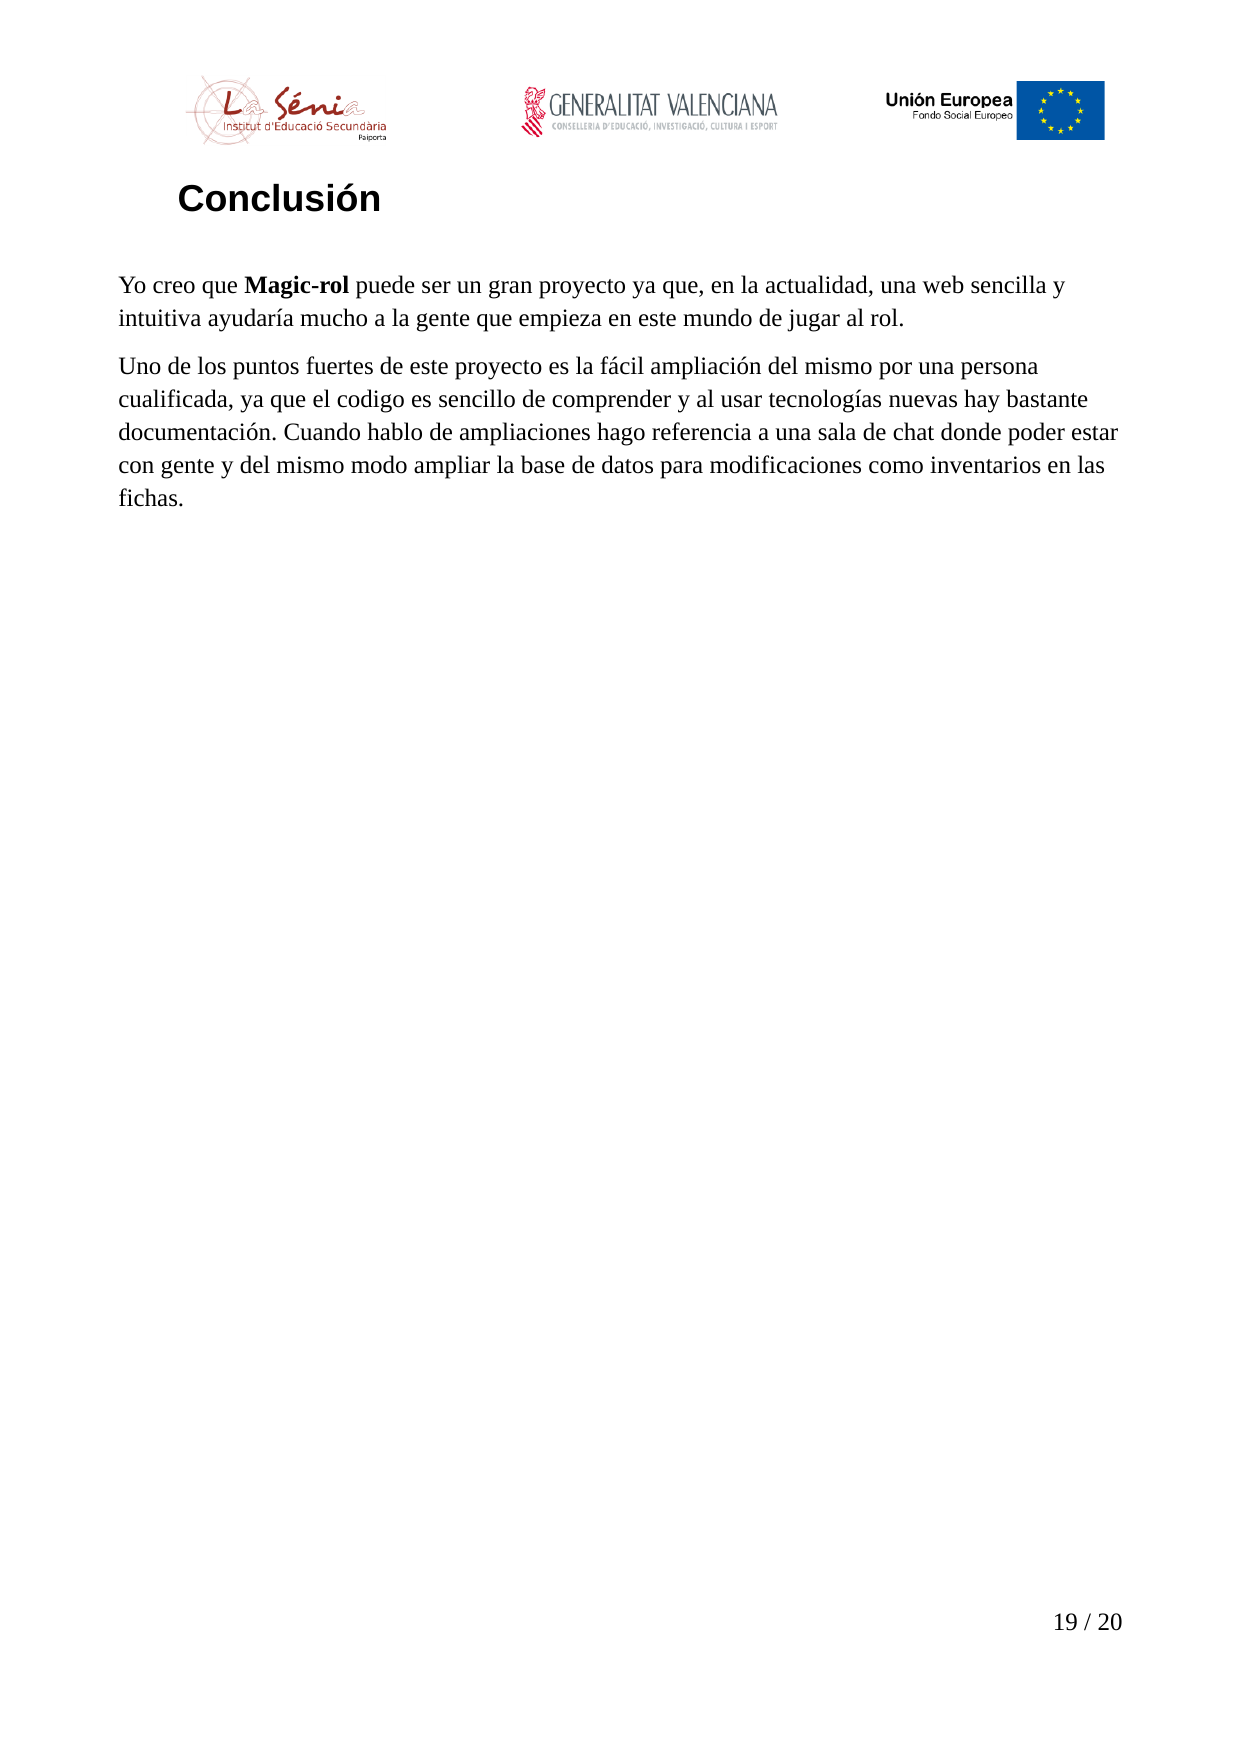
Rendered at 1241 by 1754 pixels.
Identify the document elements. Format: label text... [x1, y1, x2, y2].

picture [106, 56, 1111, 166]
subtitle Conclusión [118, 176, 1122, 219]
text Uno de los puntos fuertes de este proyecto es la fácil ampliación del mismo por una persona cualificada, ya que el codigo es sencillo de comprender y al usar tecnologías nuevas hay bastante documentación. Cuando hablo de ampliaciones hago referencia a una sala de chat donde poder estar con gente y del mismo modo ampliar la base de datos para modificaciones como inventarios en las fichas. [118, 351, 1122, 512]
text Yo creo que Magic-rol puede ser un gran proyecto ya que, en la actualidad, una web sencilla y intuitiva ayudaría mucho a la gente que empieza en este mundo de jugar al rol. [118, 271, 1122, 332]
